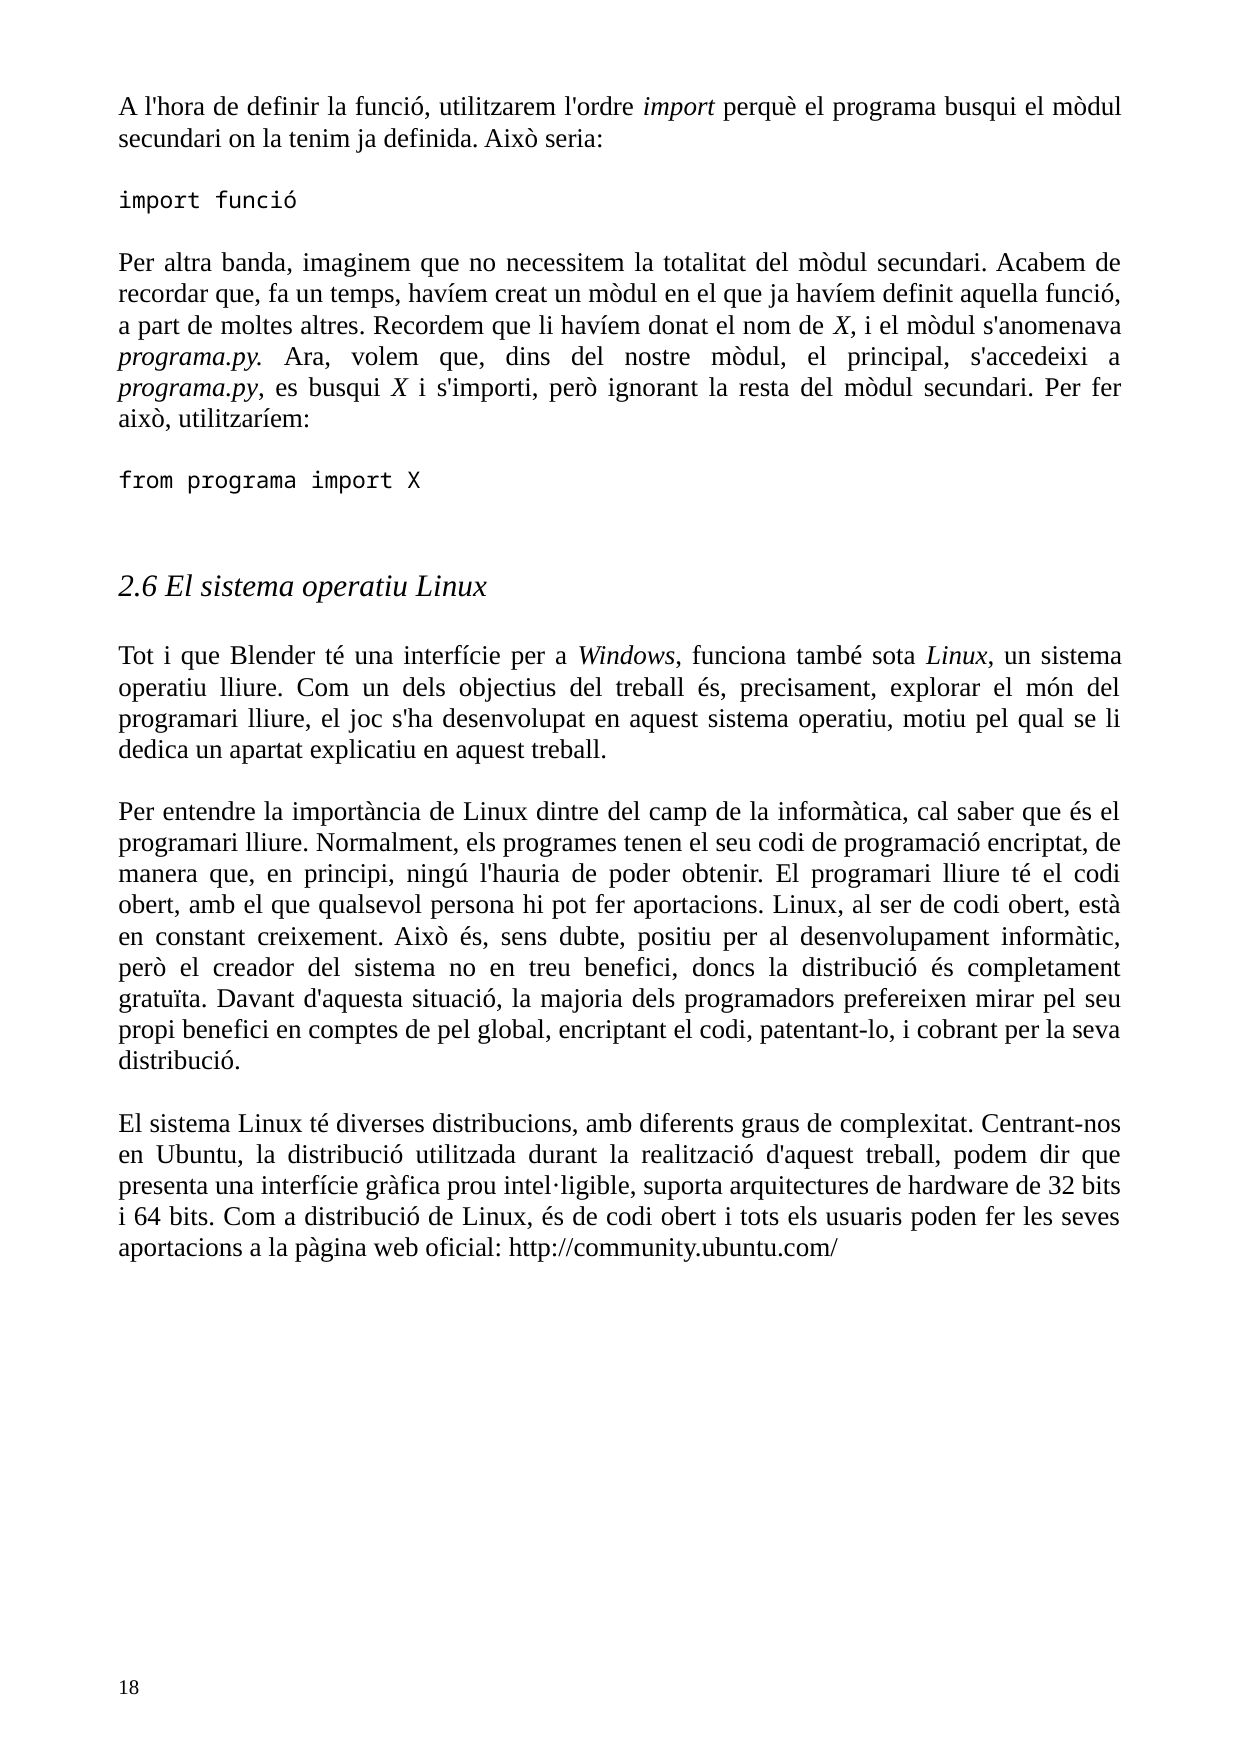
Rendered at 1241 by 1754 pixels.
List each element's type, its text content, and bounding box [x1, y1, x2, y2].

text El sistema Linux té diverses distribucions, amb diferents graus de complexitat. Centrant-nos en Ubuntu, la distribució utilitzada durant la realització d'aquest treball, podem dir que presenta una interfície gràfica prou intel·ligible, suporta arquitectures de hardware de 32 bits i 64 bits. Com a distribució de Linux, és de codi obert i tots els usuaris poden fer les seves aportacions a la pàgina web oficial: http://community.ubuntu.com/ [118, 1107, 1122, 1262]
text Per altra banda, imaginem que no necessitem la totalitat del mòdul secundari. Acabem de recordar que, fa un temps, havíem creat un mòdul en el que ja havíem definit aquella funció, a part de moltes altres. Recordem que li havíem donat el nom de X, i el mòdul s'anomenava programa.py. Ara, volem que, dins del nostre mòdul, el principal, s'accedeixi a programa.py, es busqui X i s'importi, però ignorant la resta del mòdul secundari. Per fer això, utilitzaríem: [118, 246, 1122, 433]
text A l'hora de definir la funció, utilitzarem l'ordre import perquè el programa busqui el mòdul secundari on la tenim ja definida. Això seria: [118, 91, 1122, 153]
text import funció [118, 184, 1122, 215]
text Tot i que Blender té una interfície per a Windows, funciona també sota Linux, un sistema operatiu lliure. Com un dels objectius del treball és, precisament, explorar el món del programari lliure, el joc s'ha desenvolupat en aquest sistema operatiu, motiu pel qual se li dedica un apartat explicatiu en aquest treball. [118, 639, 1122, 764]
text Per entendre la importància de Linux dintre del camp de la informàtica, cal saber que és el programari lliure. Normalment, els programes tenen el seu codi de programació encriptat, de manera que, en principi, ningú l'hauria de poder obtenir. El programari lliure té el codi obert, amb el que qualsevol persona hi pot fer aportacions. Linux, al ser de codi obert, està en constant creixement. Això és, sens dubte, positiu per al desenvolupament informàtic, però el creador del sistema no en treu benefici, doncs la distribució és completament gratuïta. Davant d'aquesta situació, la majoria dels programadors prefereixen mirar pel seu propi benefici en comptes de pel global, encriptant el codi, patentant-lo, i cobrant per la seva distribució. [118, 795, 1122, 1076]
text 2.6 El sistema operatiu Linux [118, 568, 1122, 603]
text from programa import X [118, 464, 1122, 496]
